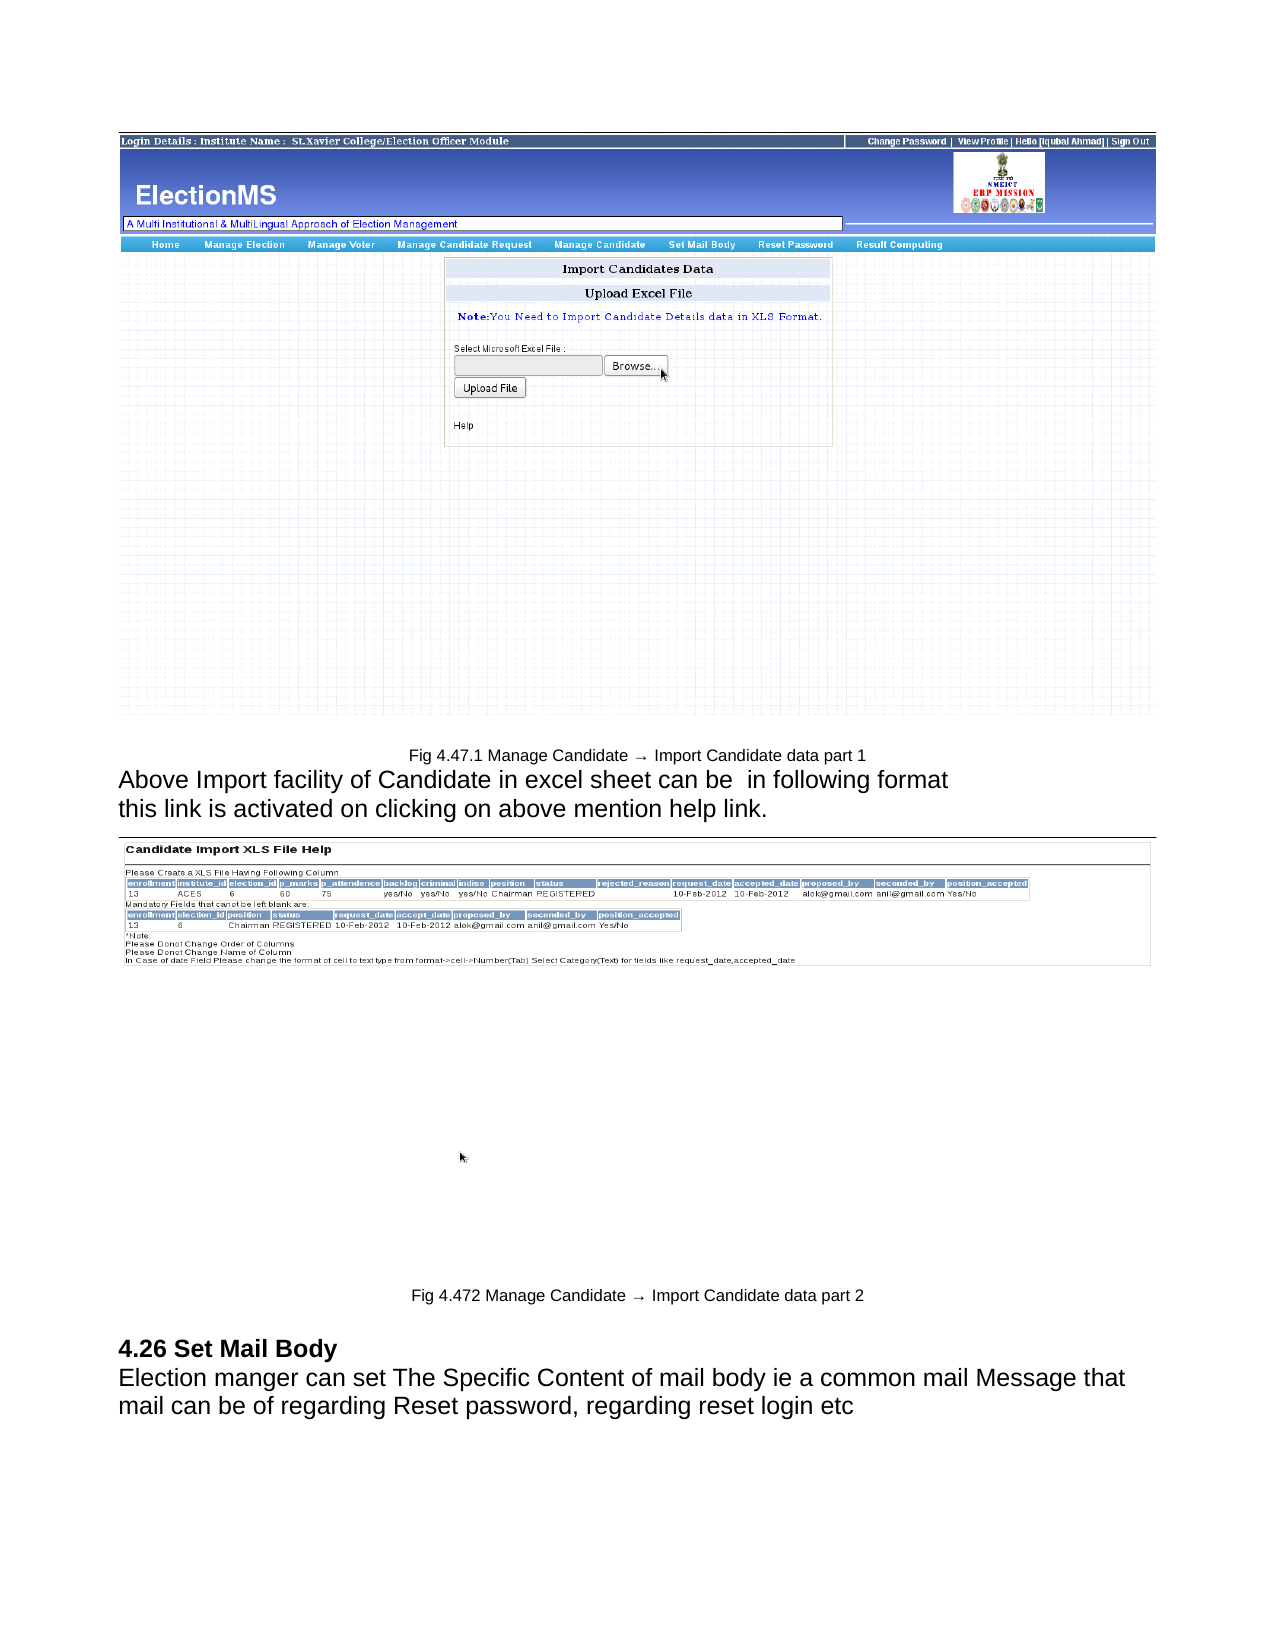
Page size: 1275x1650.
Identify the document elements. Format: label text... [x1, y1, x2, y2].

text 4.26 Set Mail Body [118, 1334, 1157, 1362]
text this link is activated on clicking on above mention help link. [118, 794, 1157, 822]
text Fig 4.47.1 Manage Candidate → Import Candidate data part 1 [118, 744, 1157, 765]
picture [118, 837, 1157, 1286]
picture [118, 132, 1157, 716]
text Election manger can set The Specific Content of mail body ie a common mail Message that mail can be of regarding Reset password, regarding reset login etc [118, 1362, 1157, 1420]
text Fig 4.472 Manage Candidate → Import Candidate data part 2 [118, 1286, 1157, 1305]
text Above Import facility of Candidate in excel sheet can be in following format [118, 765, 1157, 794]
